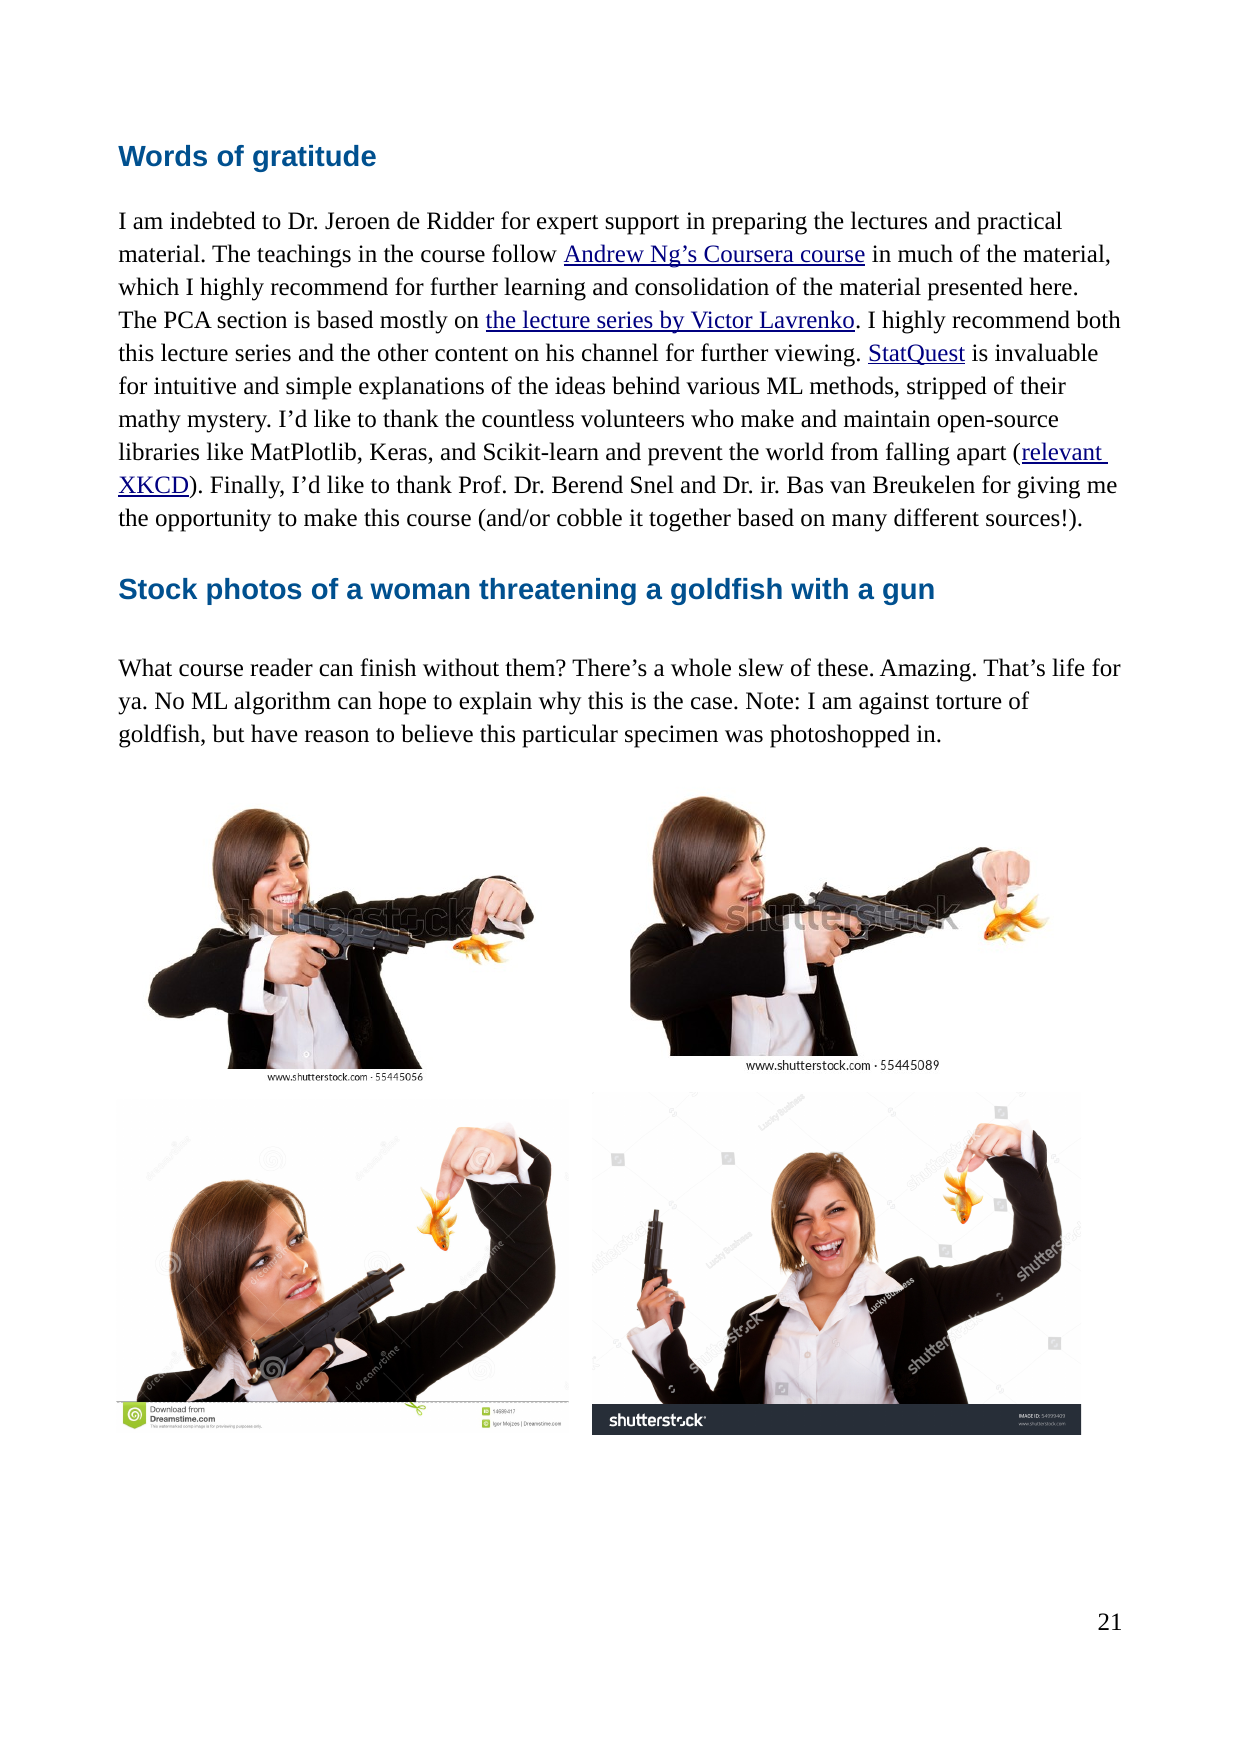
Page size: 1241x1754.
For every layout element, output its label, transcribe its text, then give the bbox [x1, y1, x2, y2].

subtitle Stock photos of a woman threatening a goldfish with a gun [118, 572, 1122, 605]
text What course reader can finish without them? There’s a whole slew of these. Amazing. That’s life for ya. No ML algorithm can hope to explain why this is the case. Note: I am against torture of goldfish, but have reason to believe this particular specimen was photoshopped in. [118, 653, 1122, 748]
text I am indebted to Dr. Jeroen de Ridder for expert support in preparing the lectures and practical material. The teachings in the course follow Andrew Ng’s Coursera course in much of the material, which I highly recommend for further learning and consolidation of the material presented here. The PCA section is based mostly on the lecture series by Victor Lavrenko. I highly recommend both this lecture series and the other content on his channel for further viewing. StatQuest is invaluable for intuitive and simple explanations of the ideas behind various ML methods, stripped of their mathy mystery. I’d like to thank the countless volunteers who make and maintain open-source libraries like MatPlotlib, Keras, and Scikit-learn and prevent the world from falling apart (relevant XKCD). Finally, I’d like to thank Prof. Dr. Berend Snel and Dr. ir. Bas van Breukelen for giving me the opportunity to make this course (and/or cobble it together based on many different sources!). [118, 206, 1122, 532]
subtitle Words of gratitude [118, 139, 1122, 206]
picture [118, 766, 572, 1084]
picture [592, 1092, 1082, 1435]
picture [630, 771, 1055, 1074]
picture [116, 1099, 569, 1433]
